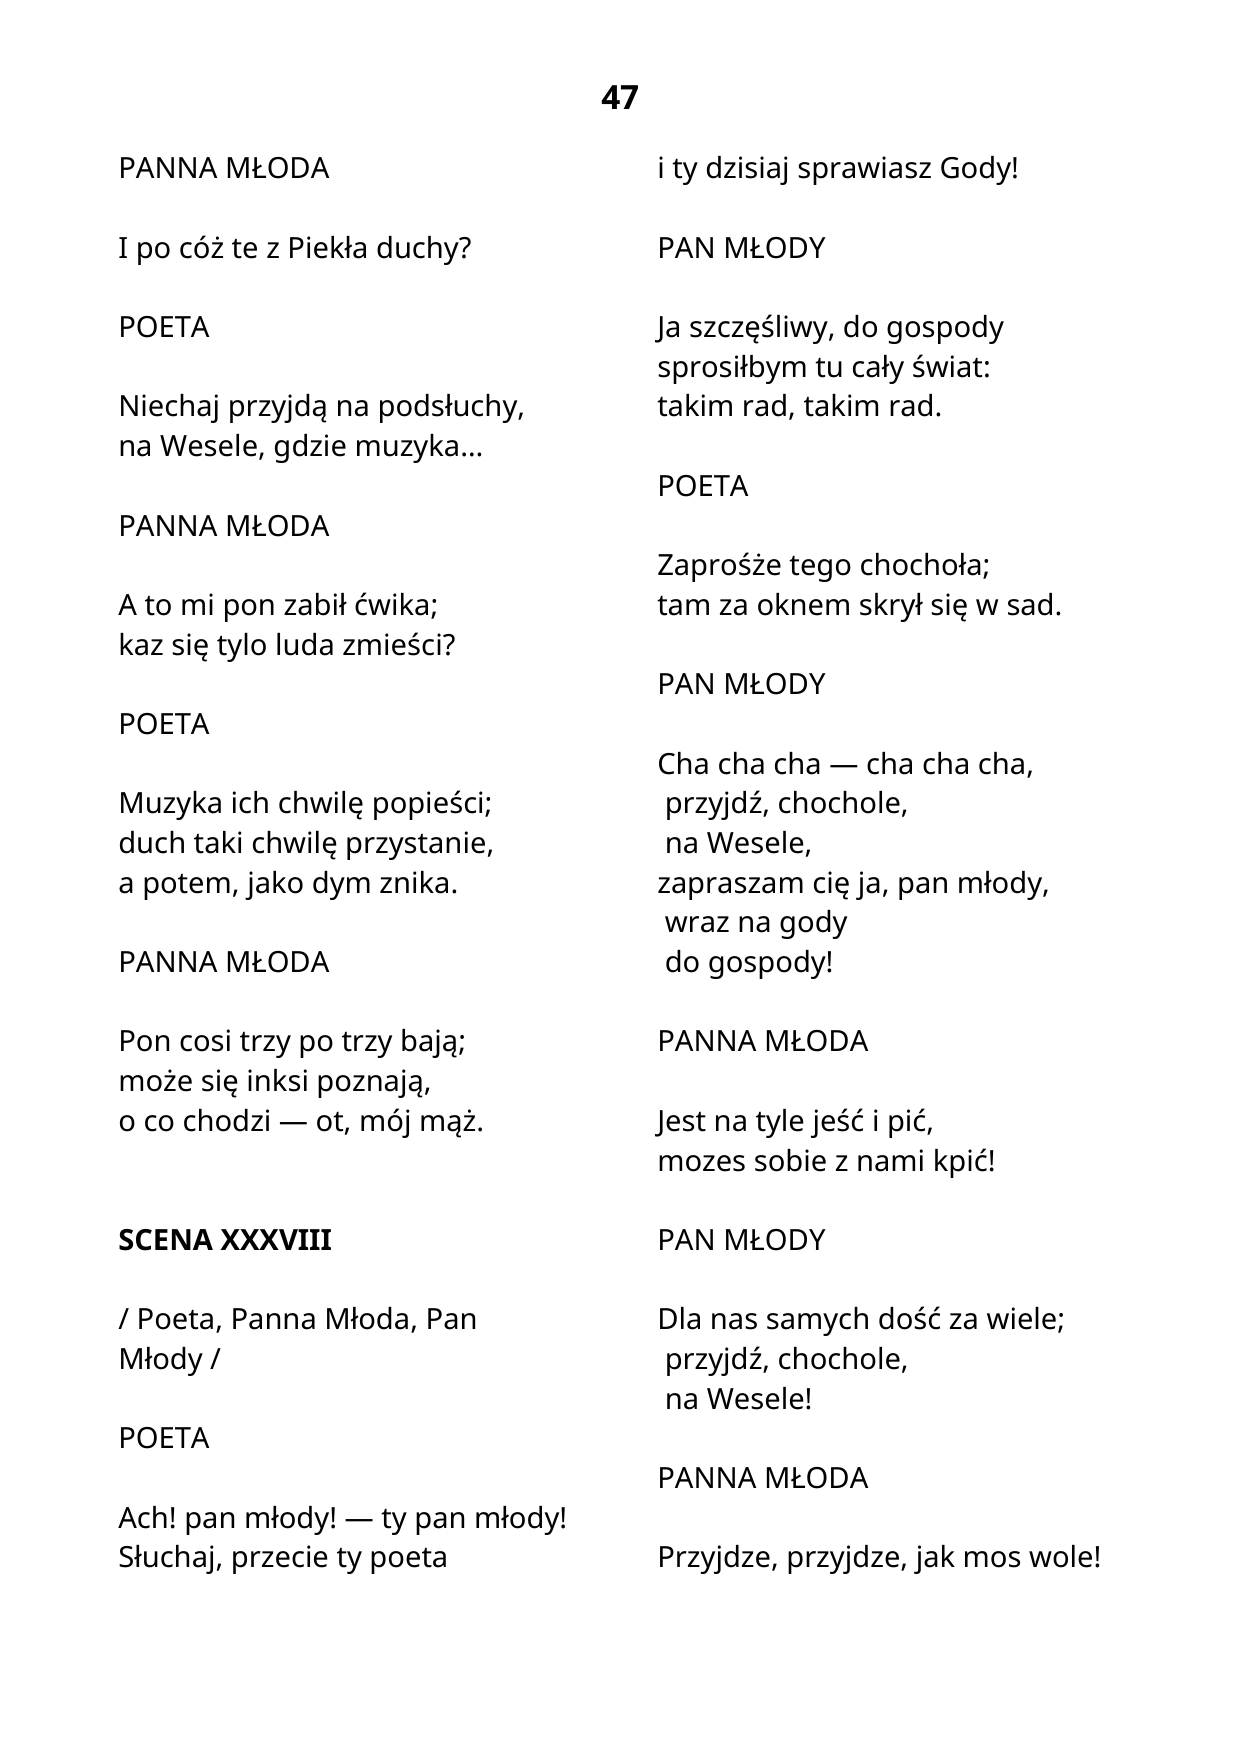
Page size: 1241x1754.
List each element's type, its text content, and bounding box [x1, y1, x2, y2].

text I po cóż te z Piekła duchy? [118, 227, 583, 267]
text na Wesele! [657, 1378, 1122, 1418]
text przyjdź, chochole, [657, 783, 1122, 822]
text może się inksi poznają, [118, 1060, 583, 1100]
text na Wesele, gdzie muzyka… [118, 425, 583, 465]
text SCENA XXXVIII [118, 1219, 583, 1259]
text PAN MŁODY [657, 1219, 1122, 1259]
text Przyjdze, przyjdze, jak mos wole! [657, 1537, 1122, 1576]
text zapraszam cię ja, pan młody, [657, 862, 1122, 902]
text i ty dzisiaj sprawiasz Gody! [657, 148, 1122, 187]
text PANNA MŁODA [657, 1021, 1122, 1060]
text PAN MŁODY [657, 663, 1122, 703]
text wraz na gody [657, 902, 1122, 941]
text takim rad, takim rad. [657, 386, 1122, 425]
text tam za oknem skrył się w sad. [657, 584, 1122, 624]
text Słuchaj, przecie ty poeta [118, 1537, 583, 1576]
text kaz się tylo luda zmieści? [118, 624, 583, 663]
text do gospody! [657, 941, 1122, 981]
text Pon cosi trzy po trzy bają; [118, 1021, 583, 1060]
text Ach! pan młody! — ty pan młody! [118, 1497, 583, 1537]
text na Wesele, [657, 822, 1122, 862]
text PANNA MŁODA [118, 148, 583, 187]
text o co chodzi — ot, mój mąż. [118, 1100, 583, 1140]
text sprosiłbym tu cały świat: [657, 346, 1122, 386]
text PANNA MŁODA [657, 1457, 1122, 1497]
text Zaprośże tego chochoła; [657, 544, 1122, 584]
text Ja szczęśliwy, do gospody [657, 306, 1122, 346]
text A to mi pon zabił ćwika; [118, 584, 583, 624]
text Jest na tyle jeść i pić, [657, 1100, 1122, 1140]
text POETA [118, 306, 583, 346]
text Muzyka ich chwilę popieści; [118, 783, 583, 822]
text / Poeta, Panna Młoda, Pan Młody / [118, 1298, 583, 1378]
text a potem, jako dym znika. [118, 862, 583, 902]
text POETA [118, 1418, 583, 1457]
text Cha cha cha — cha cha cha, [657, 743, 1122, 783]
text PANNA MŁODA [118, 941, 583, 981]
text Niechaj przyjdą na podsłuchy, [118, 386, 583, 425]
text Dla nas samych dość za wiele; [657, 1298, 1122, 1338]
text PAN MŁODY [657, 227, 1122, 267]
text przyjdź, chochole, [657, 1338, 1122, 1378]
text duch taki chwilę przystanie, [118, 822, 583, 862]
text PANNA MŁODA [118, 505, 583, 544]
text POETA [118, 703, 583, 743]
text mozes sobie z nami kpić! [657, 1140, 1122, 1179]
text POETA [657, 465, 1122, 505]
